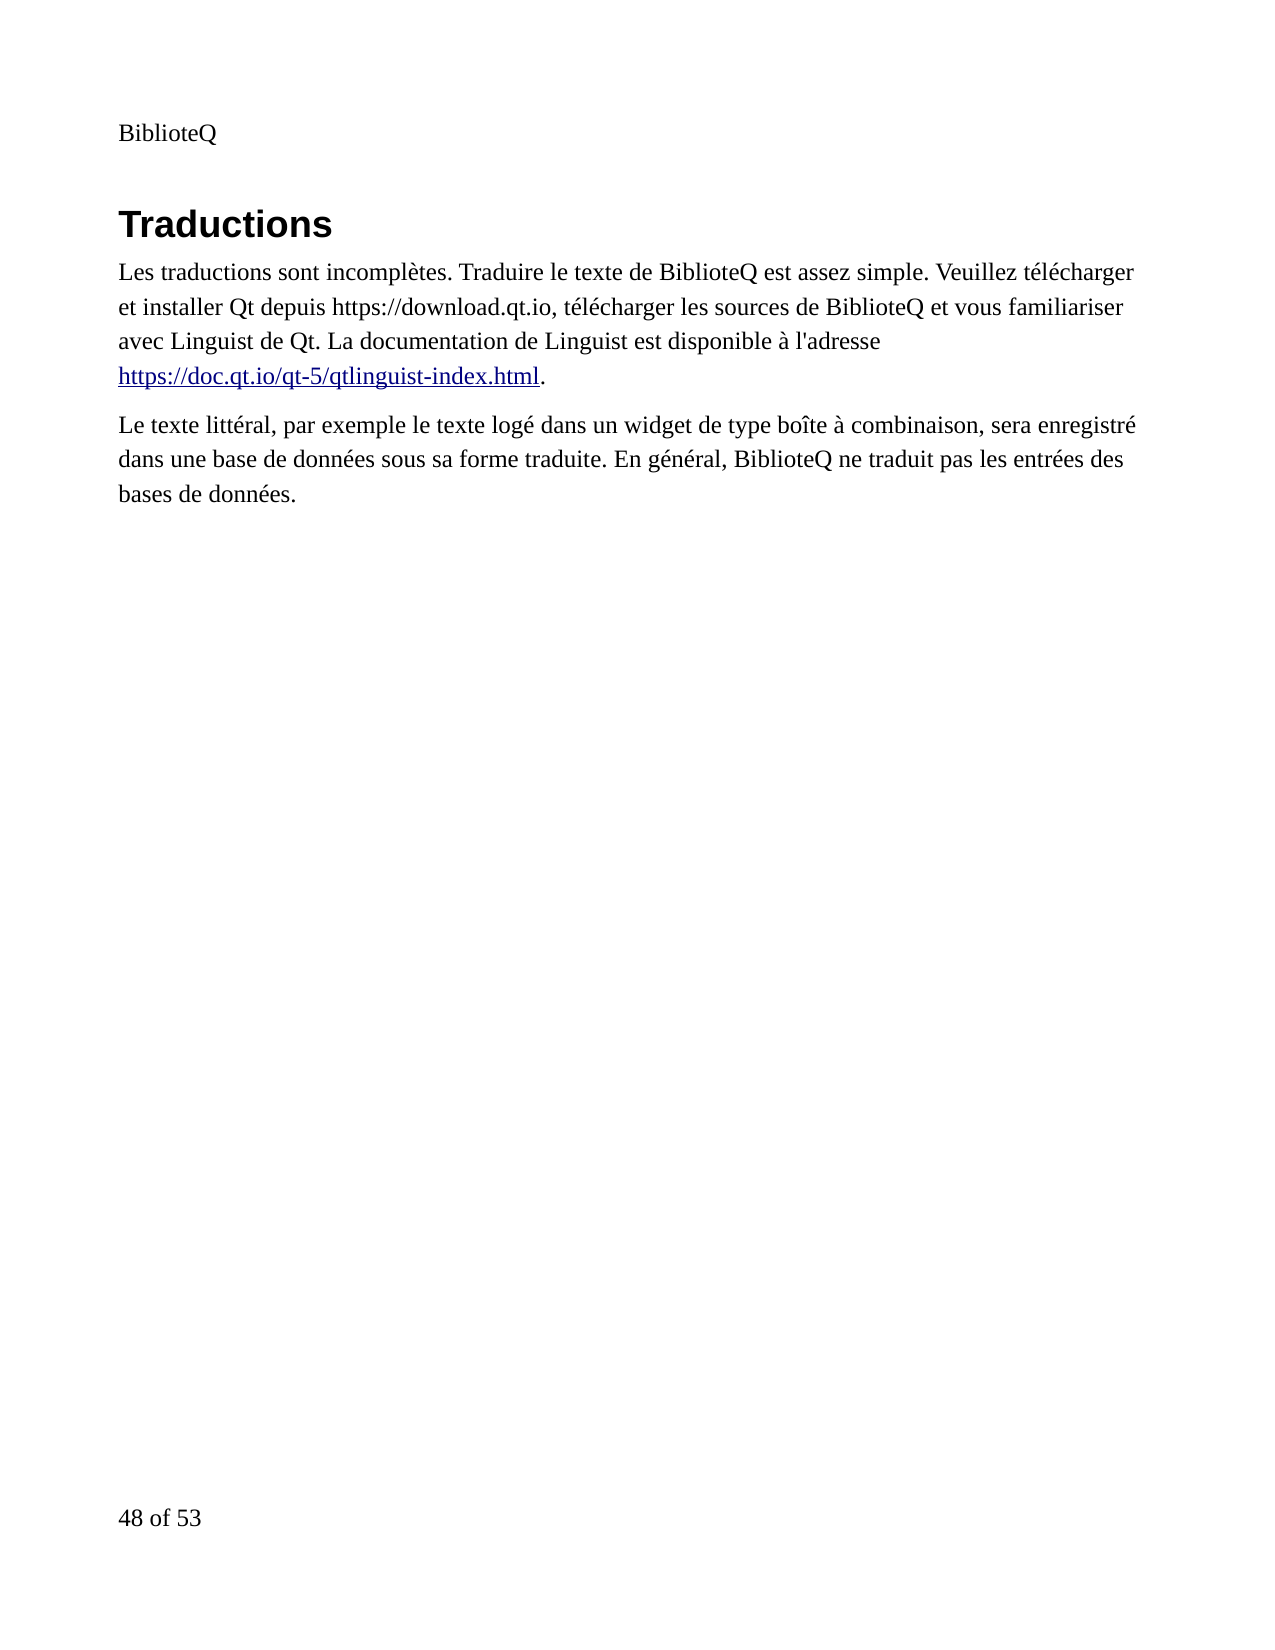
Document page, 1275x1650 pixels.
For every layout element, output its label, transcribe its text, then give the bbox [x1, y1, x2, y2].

text Les traductions sont incomplètes. Traduire le texte de BiblioteQ est assez simple. Veuillez télécharger et installer Qt depuis https://download.qt.io, télécharger les sources de BiblioteQ et vous familiariser avec Linguist de Qt. La documentation de Linguist est disponible à l'adresse https://doc.qt.io/qt-5/qtlinguist-index.html. [118, 257, 1157, 390]
text Le texte littéral, par exemple le texte logé dans un widget de type boîte à combinaison, sera enregistré dans une base de données sous sa forme traduite. En général, BiblioteQ ne traduit pas les entrées des bases de données. [118, 410, 1157, 508]
subtitle Traductions [118, 201, 1157, 245]
